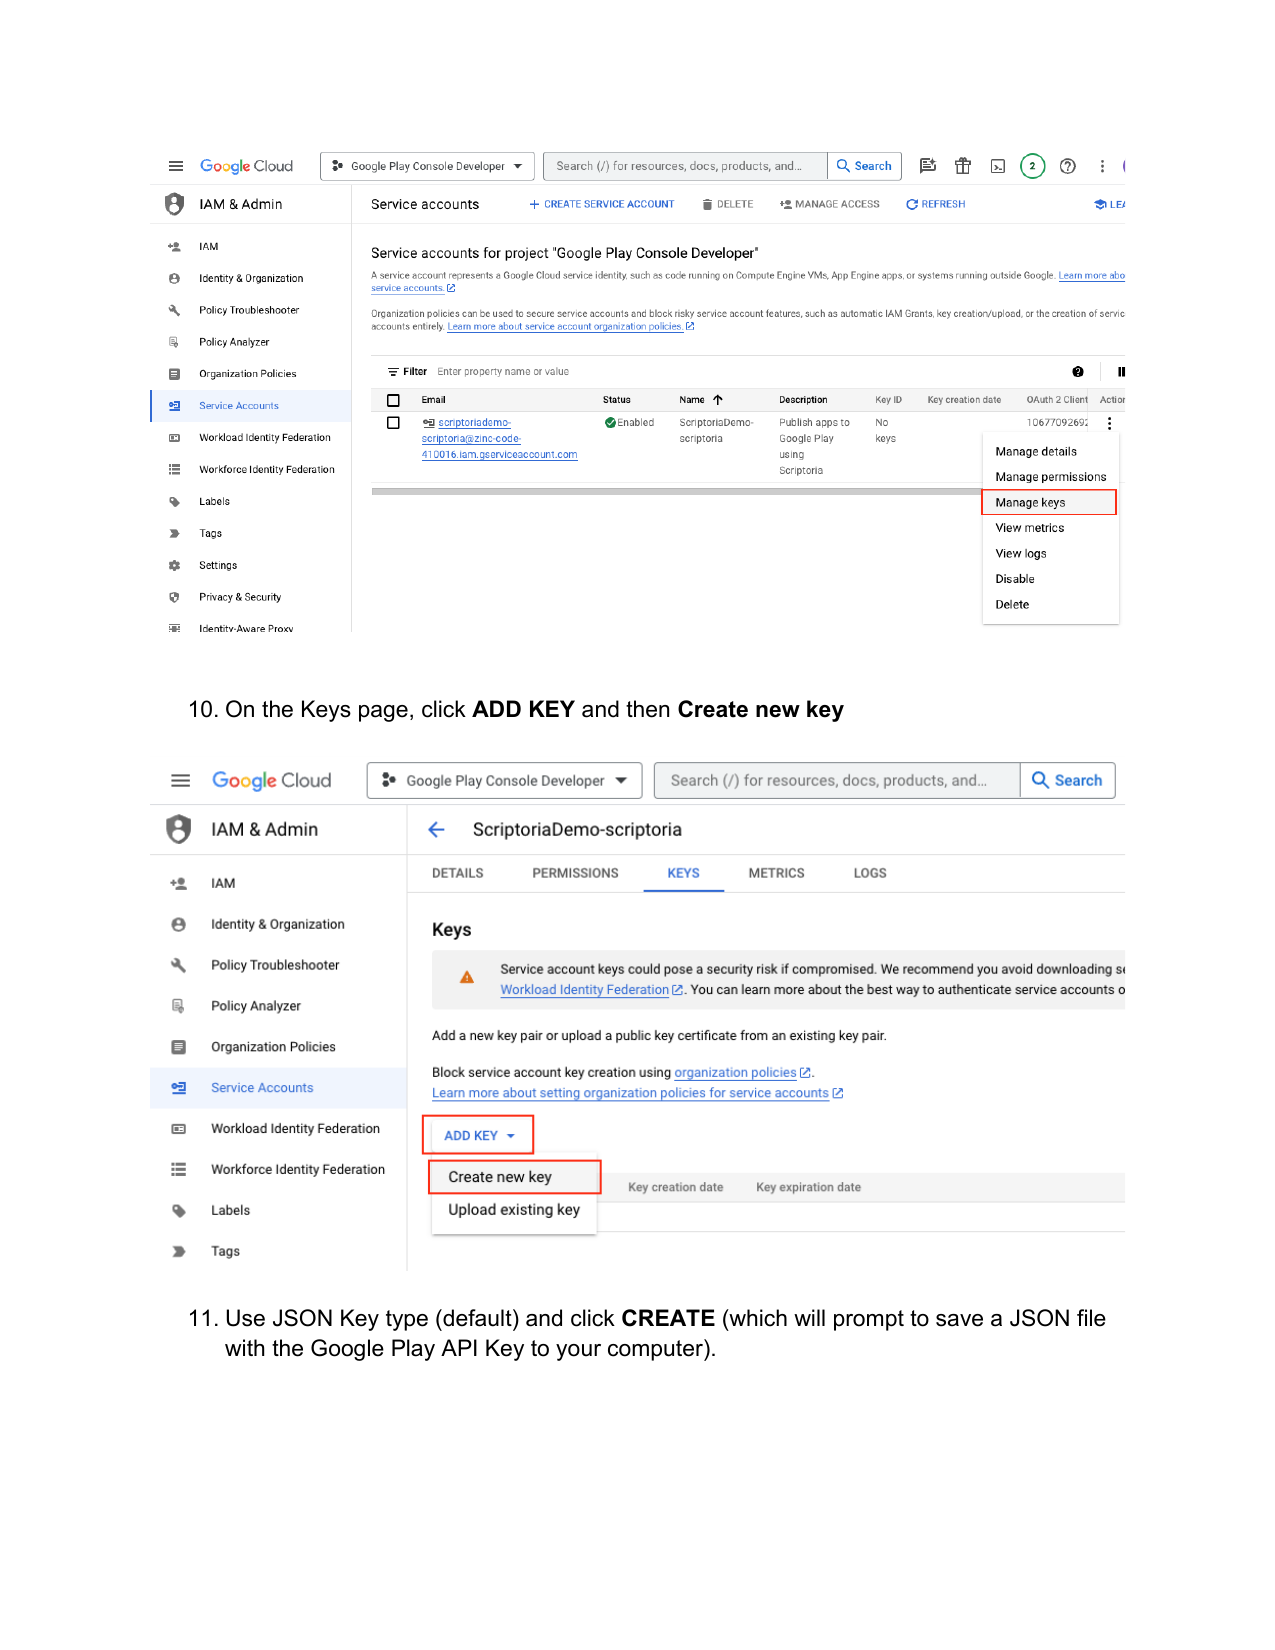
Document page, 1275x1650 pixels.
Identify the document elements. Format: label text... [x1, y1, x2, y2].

list On the Keys page, click ADD KEY and then Create new key [187, 696, 1125, 722]
picture [150, 150, 1125, 632]
picture [150, 756, 1125, 1271]
list Use JSON Key type (default) and click CREATE (which will prompt to save a JSON file with the Google Play API Key to your computer). [187, 1304, 1125, 1361]
